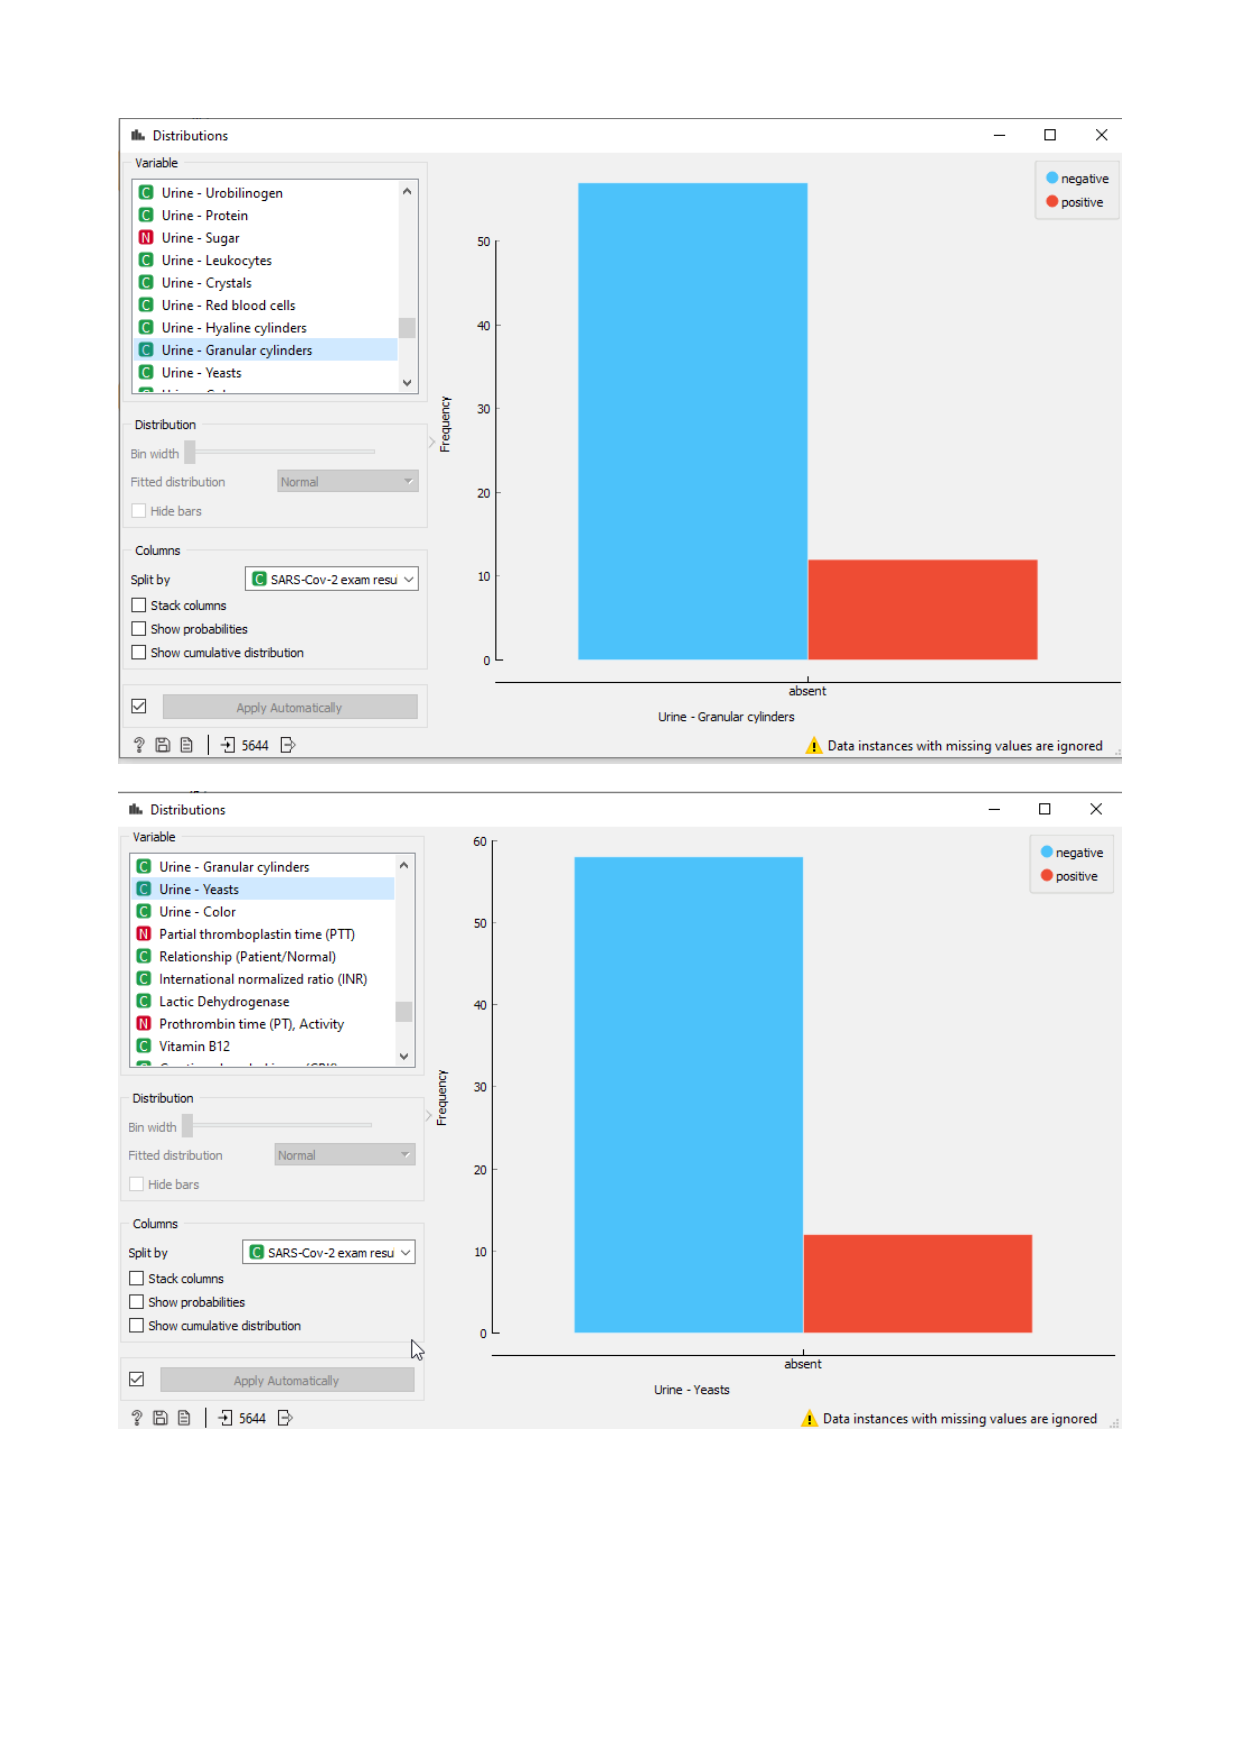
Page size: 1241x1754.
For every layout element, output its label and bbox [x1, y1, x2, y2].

picture [118, 791, 1122, 1429]
picture [118, 118, 1122, 764]
